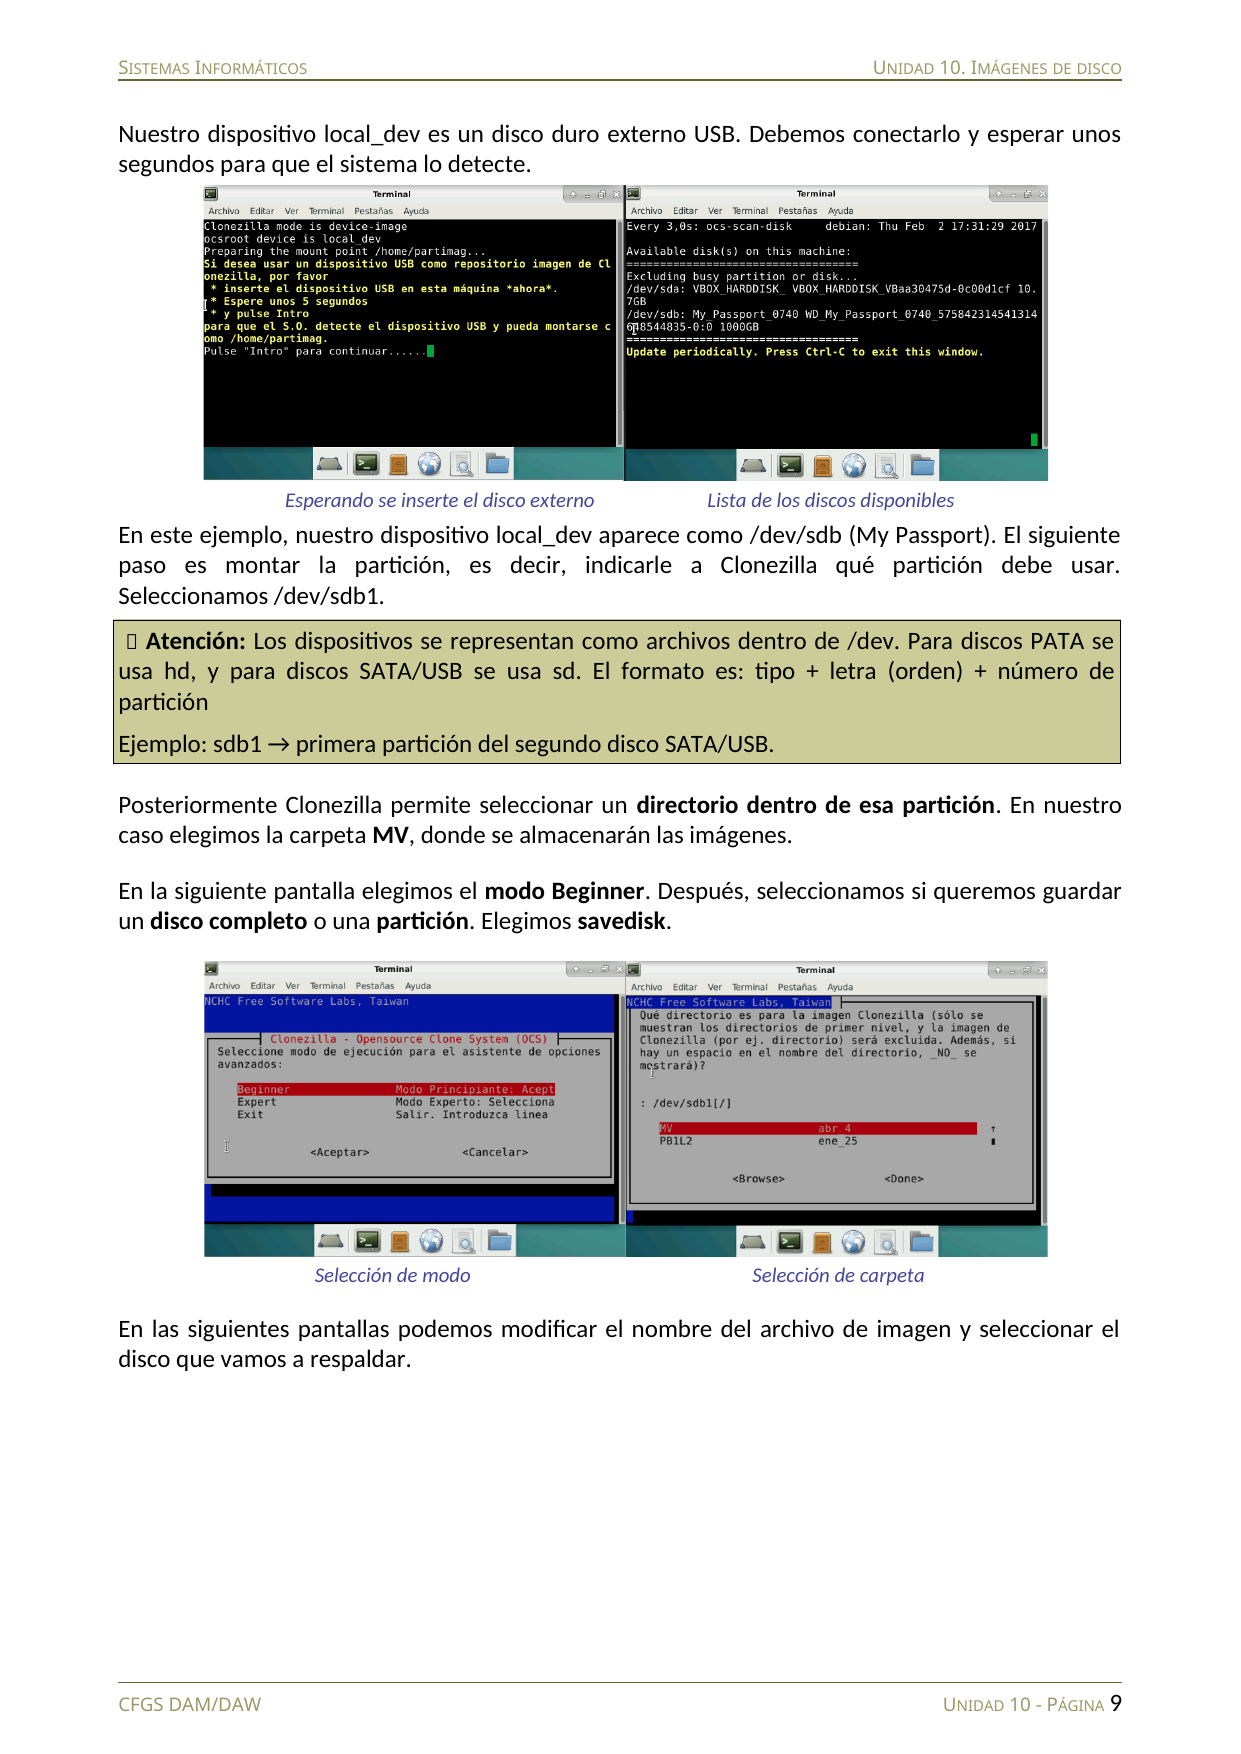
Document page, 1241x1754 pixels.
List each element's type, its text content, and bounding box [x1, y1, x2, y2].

text ❕ Atención: Los dispositivos se representan como archivos dentro de /dev. Para discos PATA se usa hd, y para discos SATA/USB se usa sd. El formato es: tipo + letra (orden) + número de partición [114, 621, 1120, 716]
text Esperando se inserte el disco externo Lista de los discos disponibles [118, 487, 1122, 513]
text Selección de modo Selección de carpeta [118, 1263, 1122, 1288]
text En la siguiente pantalla elegimos el modo Beginner. Después, seleccionamos si queremos guardar un disco completo o una partición. Elegimos savedisk. [118, 875, 1122, 936]
text En este ejemplo, nuestro dispositivo local_dev aparece como /dev/sdb (My Passport). El siguiente paso es montar la partición, es decir, indicarle a Clonezilla qué partición debe usar. Seleccionamos /dev/sdb1. [118, 519, 1122, 611]
text Nuestro dispositivo local_dev es un disco duro externo USB. Debemos conectarlo y esperar unos segundos para que el sistema lo detecte. [118, 118, 1122, 179]
picture [204, 961, 1048, 1257]
text Ejemplo: sdb1 → primera partición del segundo disco SATA/USB. [114, 723, 1120, 763]
text Posteriormente Clonezilla permite seleccionar un directorio dentro de esa partición. En nuestro caso elegimos la carpeta MV, donde se almacenarán las imágenes. [118, 789, 1122, 850]
text En las siguientes pantallas podemos modificar el nombre del archivo de imagen y seleccionar el disco que vamos a respaldar. [118, 1313, 1122, 1374]
picture [203, 185, 1049, 481]
